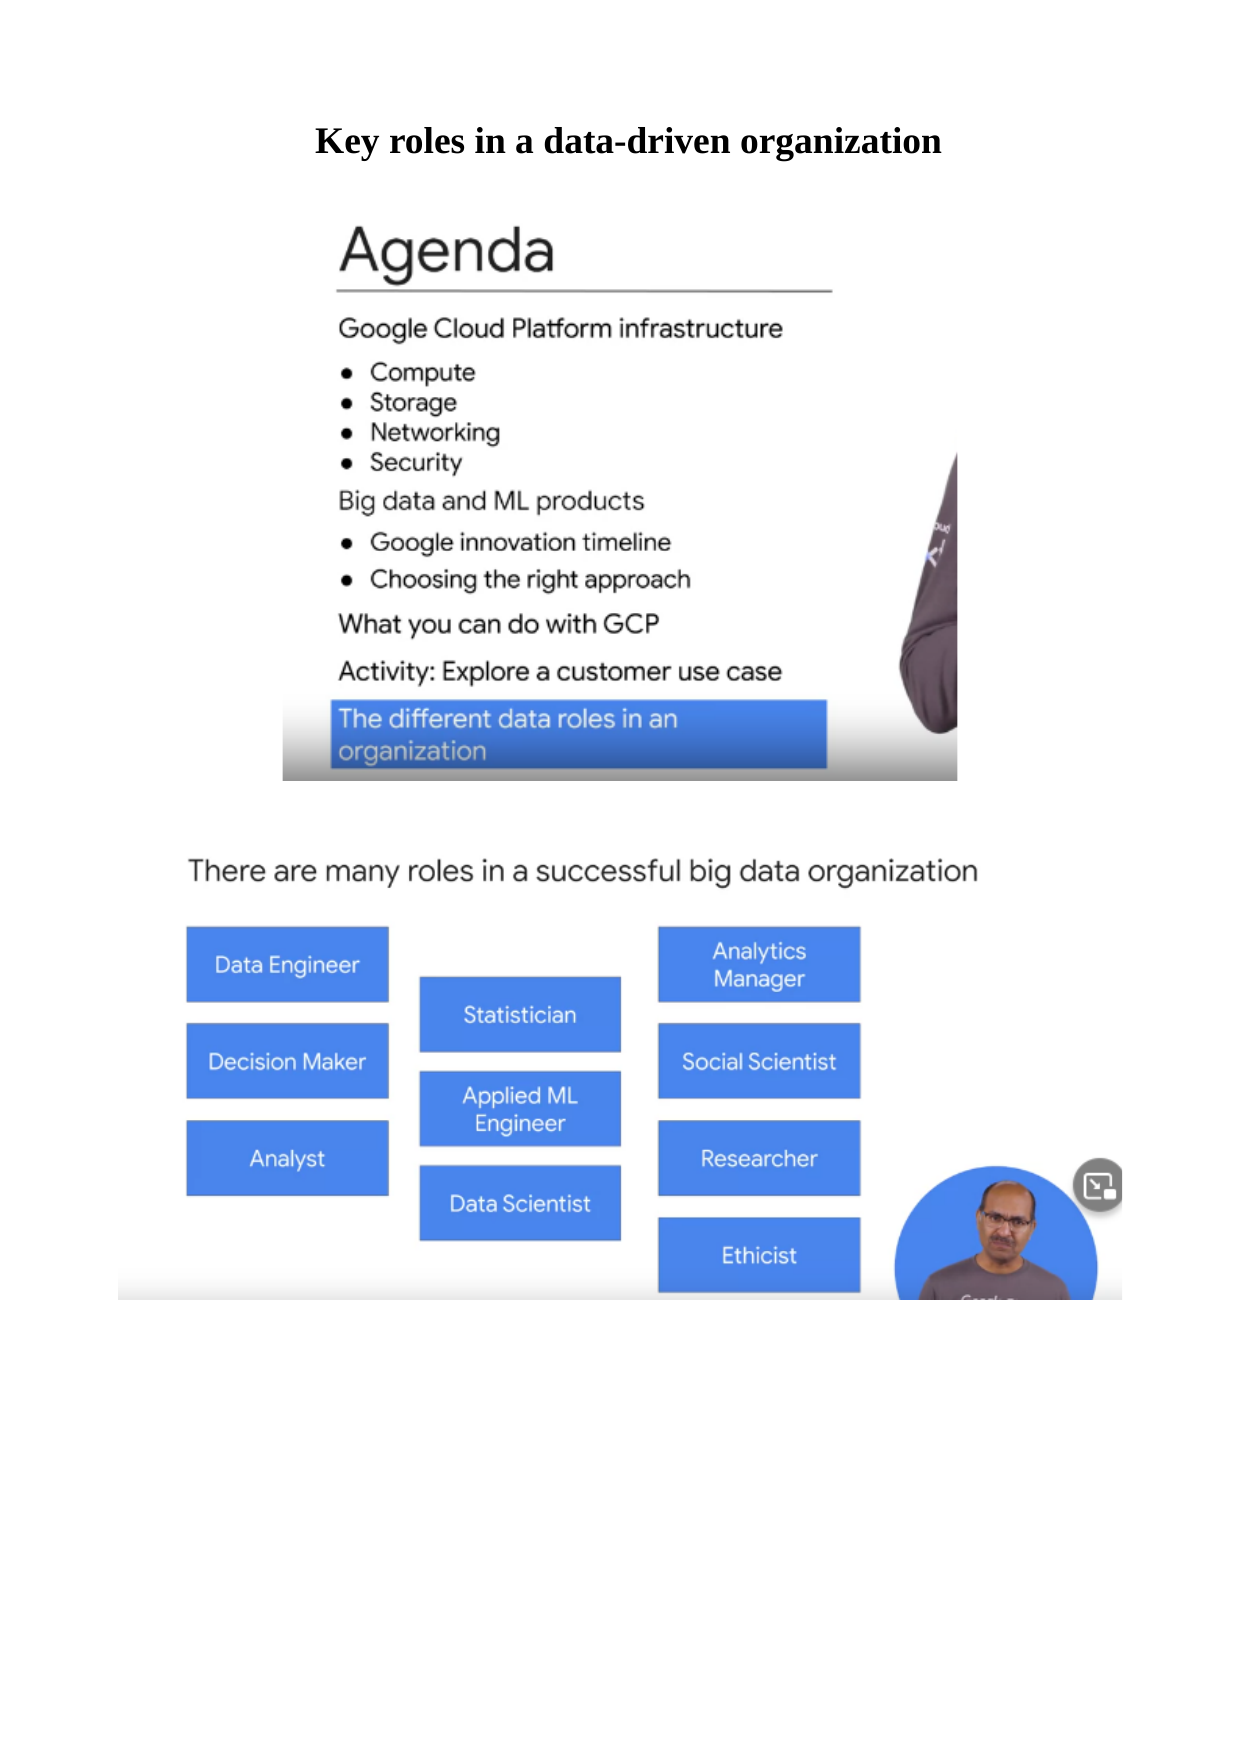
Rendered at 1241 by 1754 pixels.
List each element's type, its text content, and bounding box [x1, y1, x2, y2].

picture [118, 835, 1123, 1300]
picture [282, 202, 958, 781]
subtitle Key roles in a data-driven organization [118, 118, 1122, 161]
